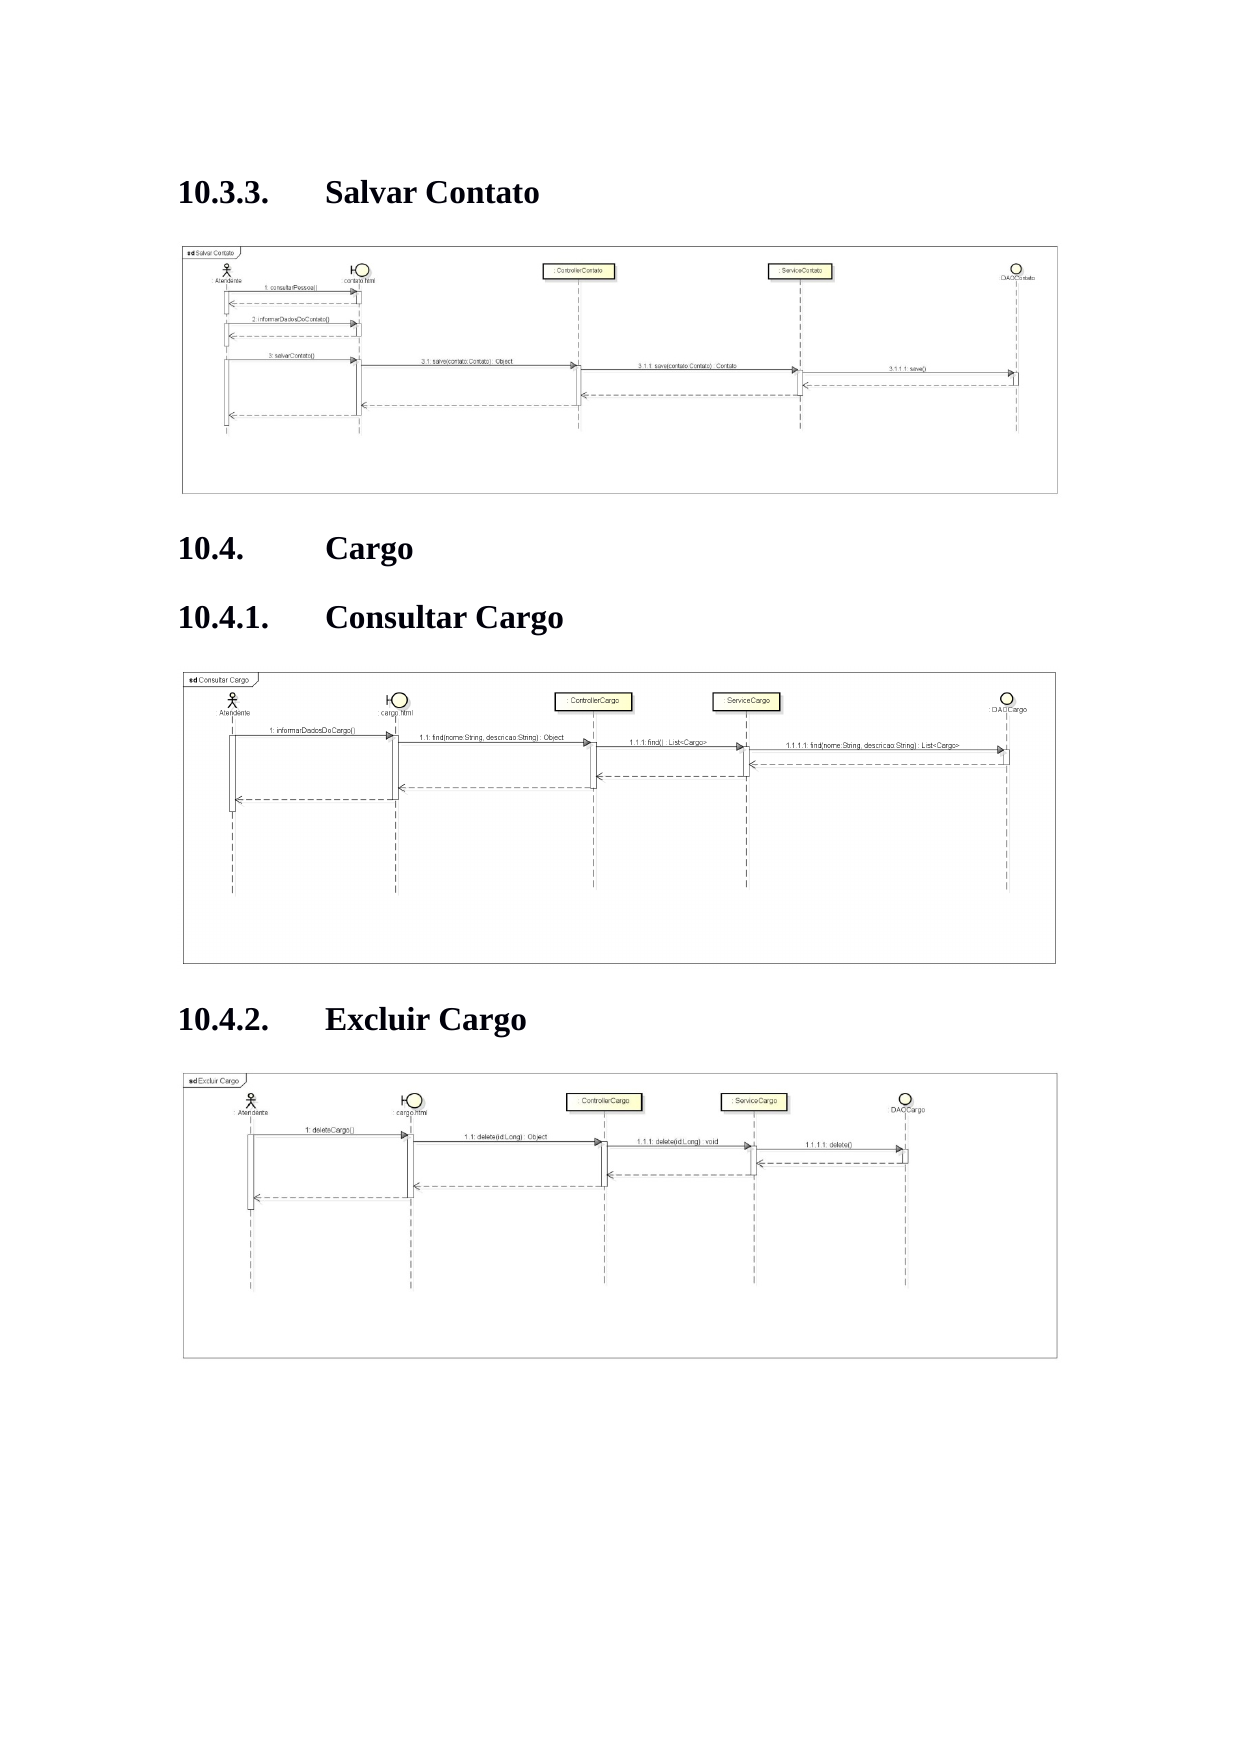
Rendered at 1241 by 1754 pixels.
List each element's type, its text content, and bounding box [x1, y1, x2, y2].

picture [177, 241, 1062, 498]
text 10.4.2. Excluir Cargo [177, 999, 1063, 1037]
picture [177, 666, 1061, 969]
text 10.3.3. Salvar Contato [177, 173, 1063, 211]
text 10.4. Cargo [177, 529, 1063, 567]
picture [177, 1068, 1062, 1363]
text 10.4.1. Consultar Cargo [177, 598, 1063, 636]
